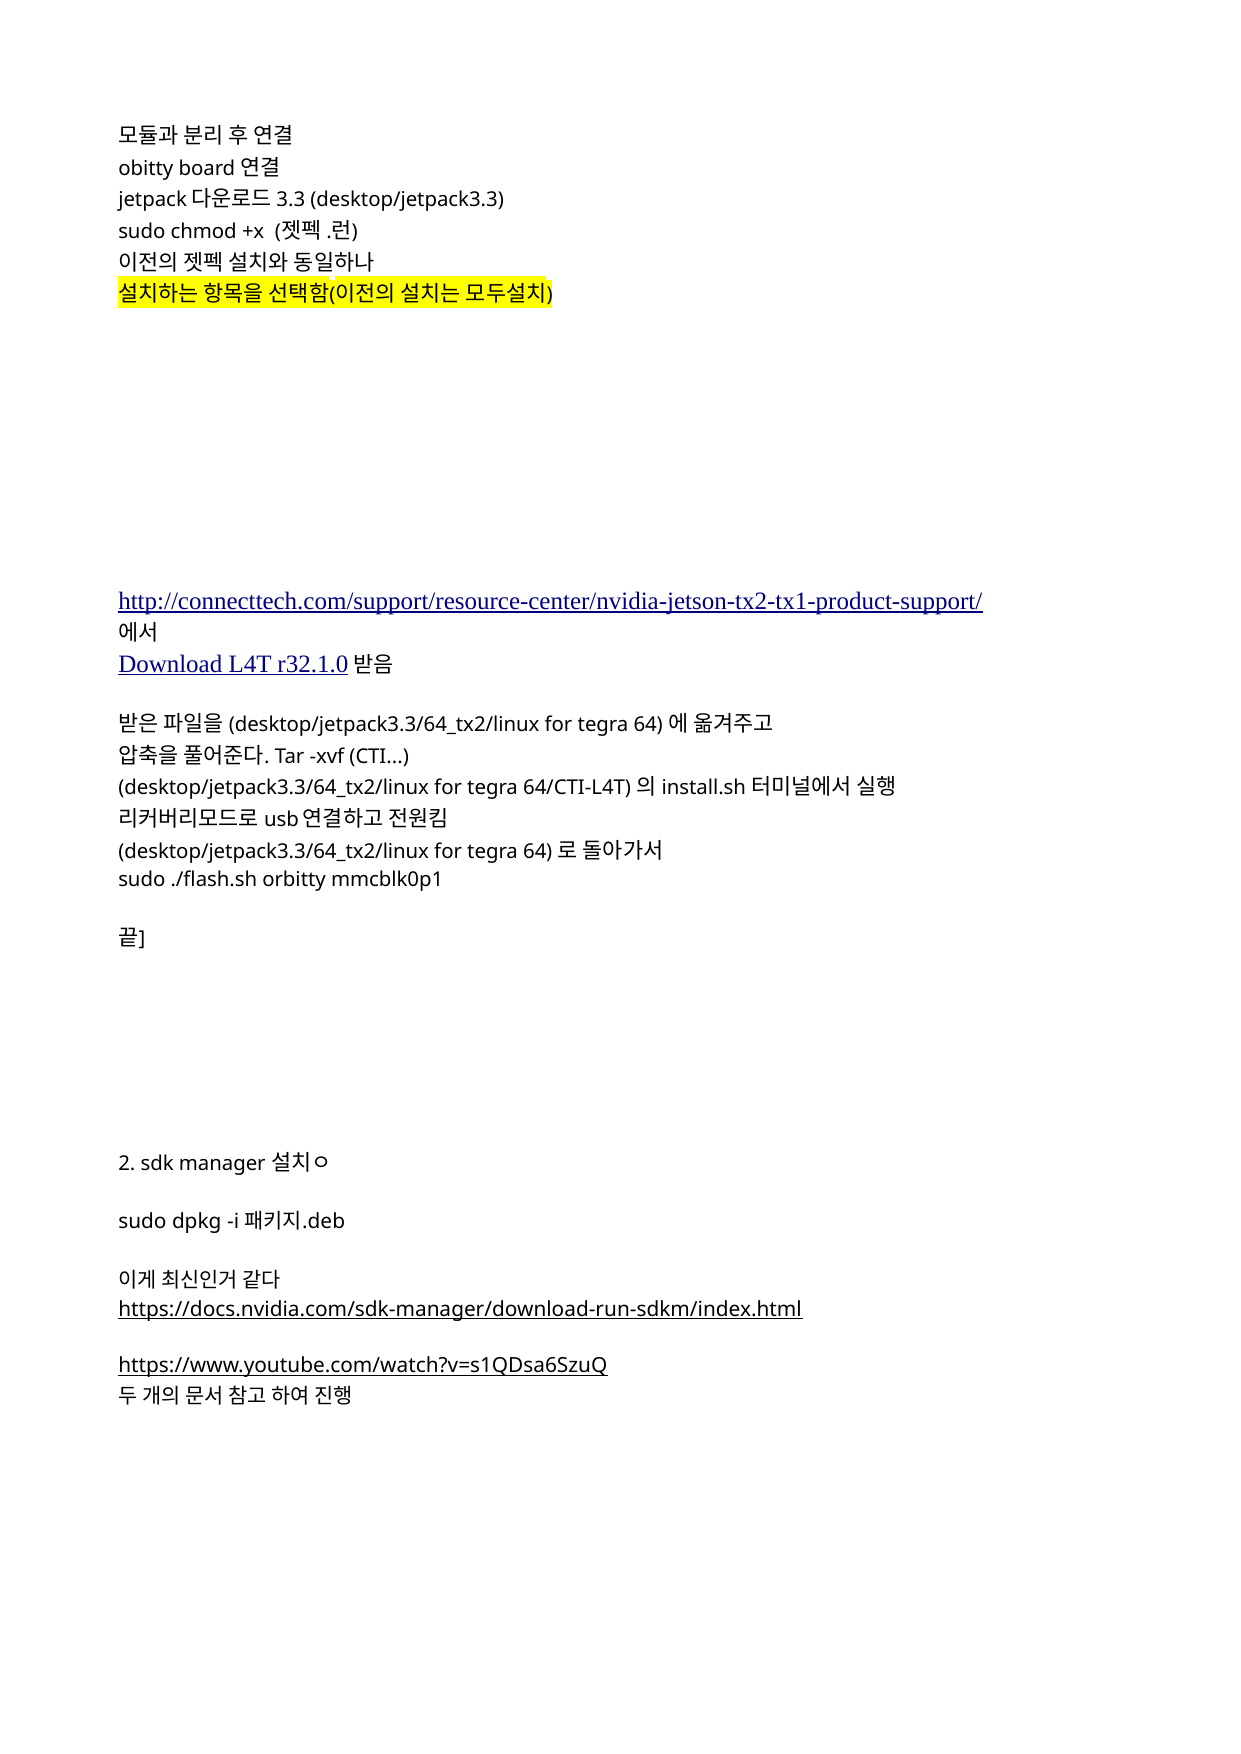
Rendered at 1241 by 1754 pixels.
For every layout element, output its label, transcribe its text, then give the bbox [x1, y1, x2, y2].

text (desktop/jetpack3.3/64_tx2/linux for tegra 64) 로 돌아가서 [118, 833, 1122, 864]
text (desktop/jetpack3.3/64_tx2/linux for tegra 64/CTI-L4T) 의 install.sh 터미널에서 실행 [118, 769, 1122, 801]
text sudo chmod +x (젯펙 .런) [118, 213, 1122, 245]
text https://docs.nvidia.com/sdk-manager/download-run-sdkm/index.html [118, 1294, 1122, 1322]
text sudo dpkg -i 패키지.deb [118, 1205, 1122, 1235]
text 이게 최신인거 같다 [118, 1263, 1122, 1294]
text 받은 파일을 (desktop/jetpack3.3/64_tx2/linux for tegra 64) 에 옮겨주고 [118, 706, 1122, 738]
text obitty board 연결 [118, 150, 1122, 181]
text 이전의 젯펙 설치와 동일하나 [118, 245, 1122, 276]
text sudo ./flash.sh orbitty mmcblk0p1 [118, 864, 1122, 892]
text 에서 Download L4T r32.1.0 받음 [118, 615, 1122, 678]
text 끝] [118, 920, 1122, 951]
text 압축을 풀어준다. Tar -xvf (CTI...) [118, 738, 1122, 769]
text 모듈과 분리 후 연결 [118, 118, 1122, 150]
text 리커버리모드로 usb연결하고 전원킴 [118, 801, 1122, 833]
text https://www.youtube.com/watch?v=s1QDsa6SzuQ [118, 1351, 1122, 1379]
text 2. sdk manager 설치ㅇ [118, 1145, 1122, 1177]
text jetpack다운로드 3.3 (desktop/jetpack3.3) [118, 181, 1122, 213]
text http://connecttech.com/support/resource-center/nvidia-jetson-tx2-tx1-product-support/ [118, 586, 1122, 615]
text 두 개의 문서 참고 하여 진행 [118, 1379, 1122, 1409]
text 설치하는 항목을 선택함(이전의 설치는 모두설치) [118, 276, 1122, 308]
